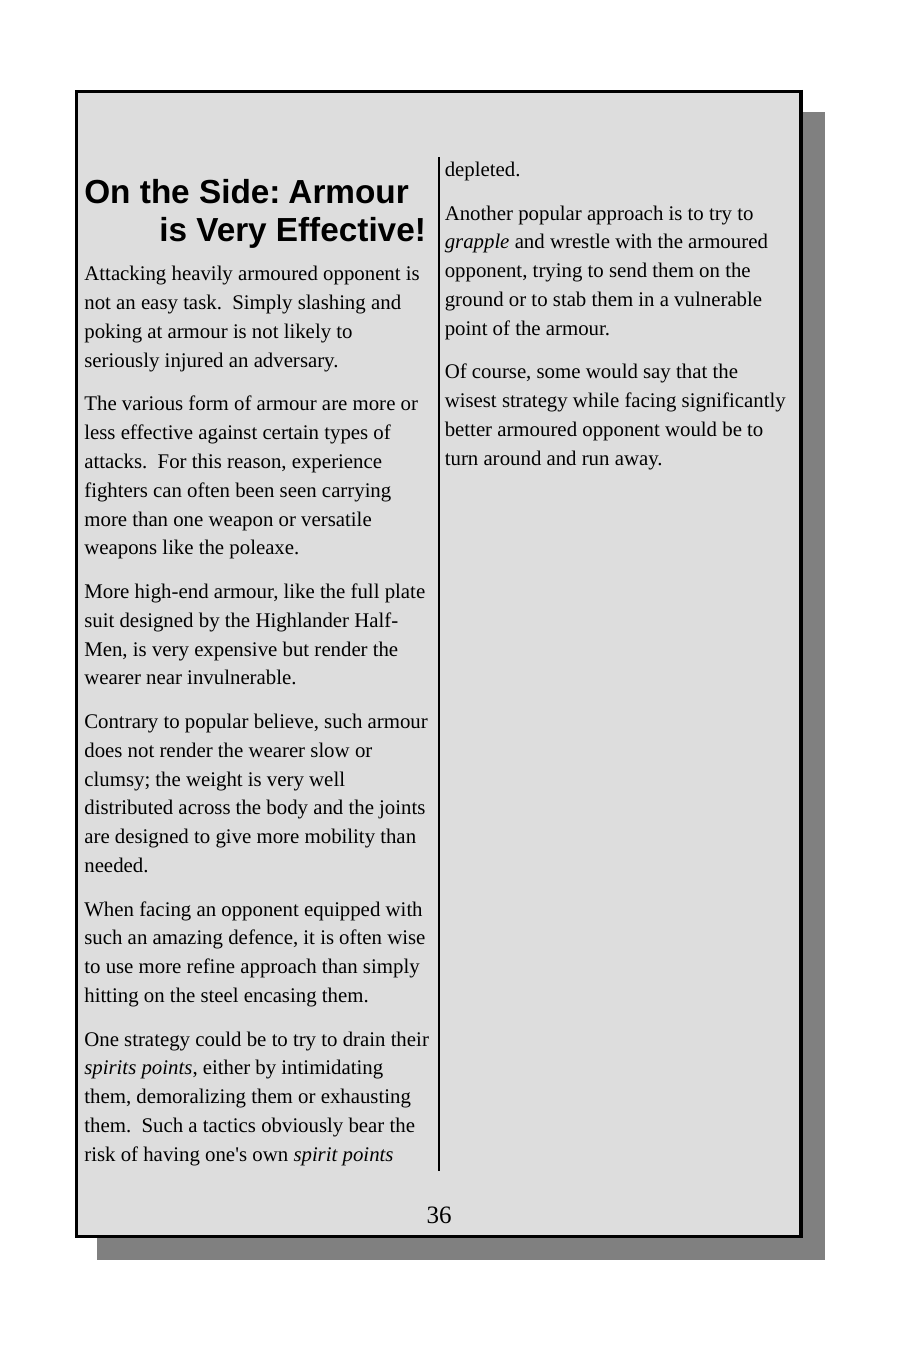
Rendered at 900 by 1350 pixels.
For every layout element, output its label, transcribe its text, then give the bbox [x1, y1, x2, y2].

text One strategy could be to try to drain their spirits points, either by intimidating them, demoralizing them or exhausting them. Such a tactics obviously bear the risk of having one's own spirit points [84, 1026, 433, 1166]
text More high-end armour, like the full plate suit designed by the Highlander Half-Men, is very expensive but render the wearer near invulnerable. [84, 579, 433, 689]
text depleted. [444, 157, 793, 181]
text Another popular approach is to try to grapple and wrestle with the armoured opponent, trying to send them on the ground or to stab them in a vulnerable point of the armour. [444, 201, 793, 340]
text Attacking heavily armoured opponent is not an easy task. Simply slashing and poking at armour is not likely to seriously injured an adversary. [84, 261, 433, 372]
text When facing an opponent equipped with such an amazing defence, it is often wise to use more refine approach than simply hitting on the steel encasing them. [84, 896, 433, 1007]
text Of course, some would say that the wisest strategy while facing significantly better armoured opponent would be to turn around and run away. [444, 359, 793, 470]
text The various form of armour are more or less effective against certain types of attacks. For this reason, experience fighters can often been seen carrying more than one weapon or versatile weapons like the poleaxe. [84, 391, 433, 559]
text Contrary to popular believe, such armour does not render the wearer slow or clumsy; the weight is very well distributed across the body and the joints are designed to give more mobility than needed. [84, 709, 433, 877]
subtitle On the Side: Armour is Very Effective! [84, 172, 433, 248]
